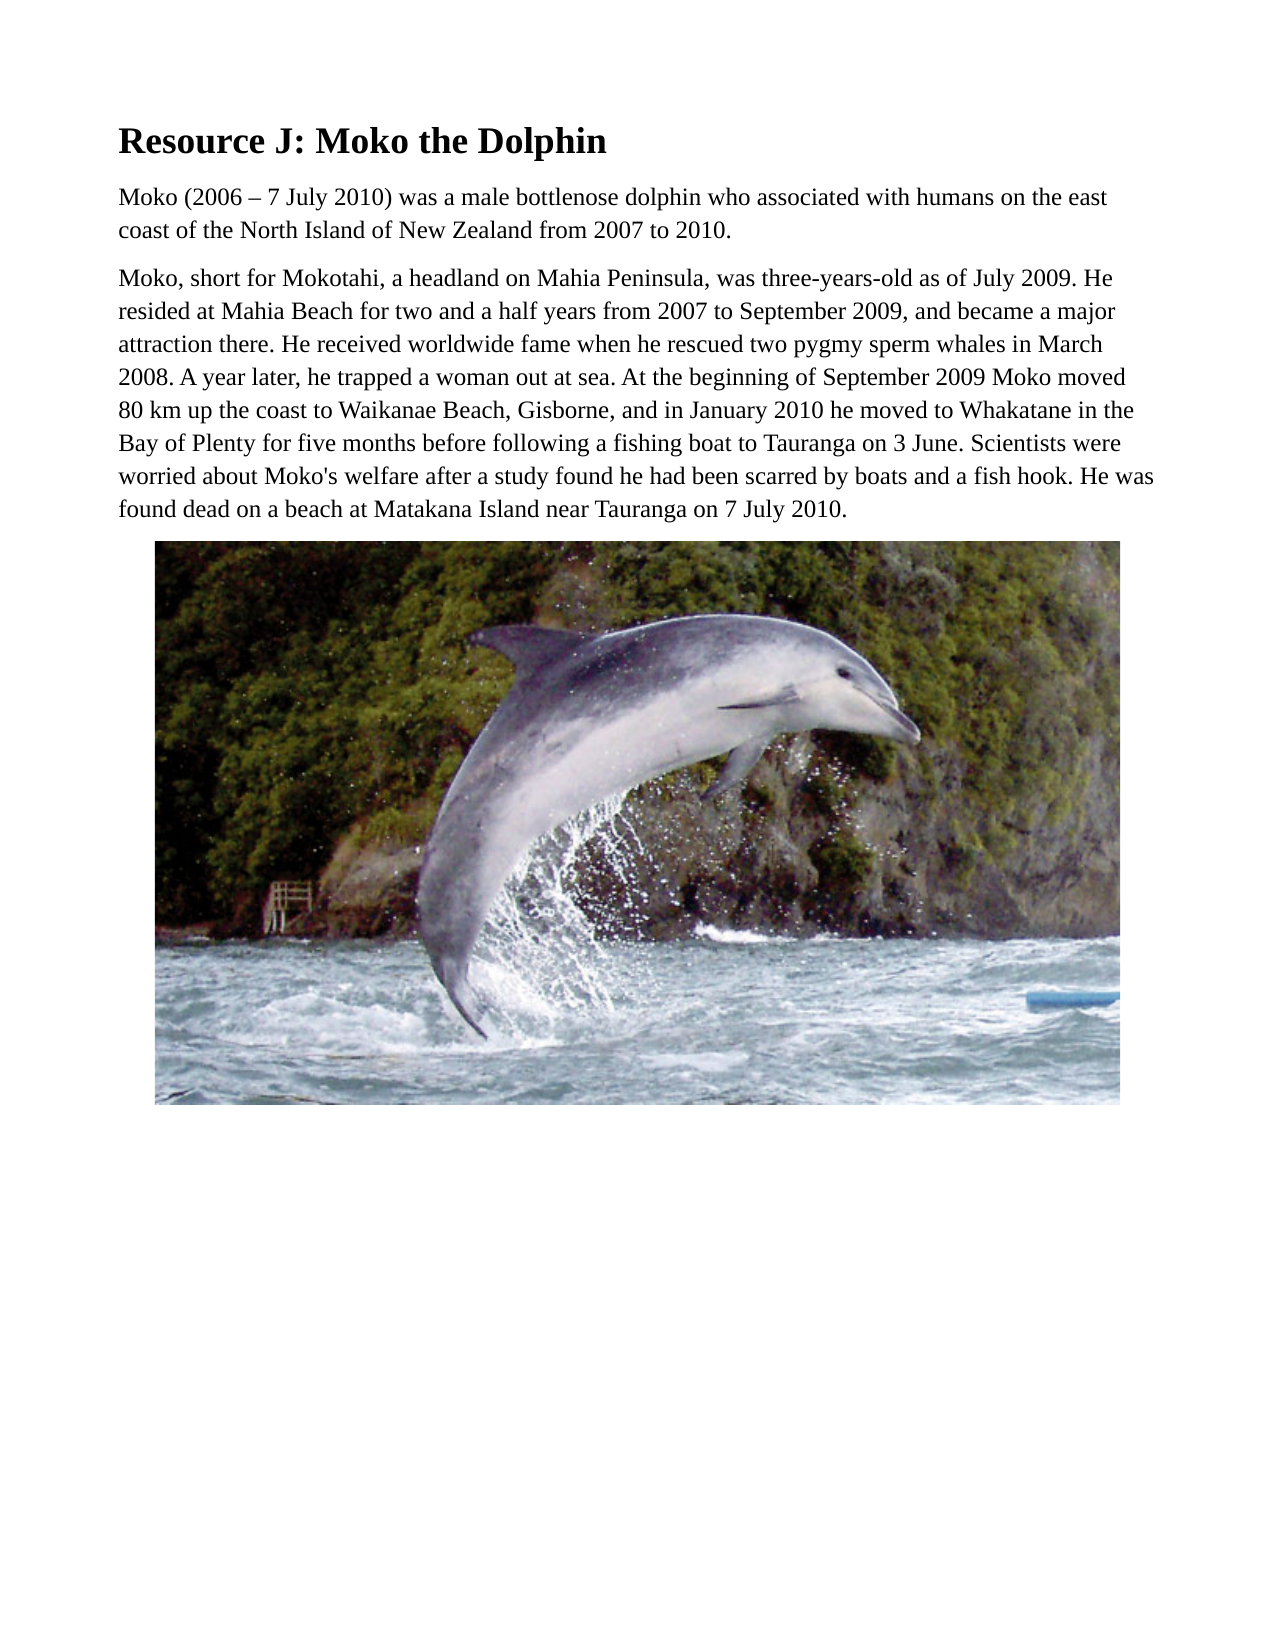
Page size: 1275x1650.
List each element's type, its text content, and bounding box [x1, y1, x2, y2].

text Moko, short for Mokotahi, a headland on Mahia Peninsula, was three-years-old as of July 2009. He resided at Mahia Beach for two and a half years from 2007 to September 2009, and became a major attraction there. He received worldwide fame when he rescued two pygmy sperm whales in March 2008. A year later, he trapped a woman out at sea. At the beginning of September 2009 Moko moved 80 km up the coast to Waikanae Beach, Gisborne, and in January 2010 he moved to Whakatane in the Bay of Plenty for five months before following a fishing boat to Tauranga on 3 June. Scientists were worried about Moko's welfare after a study found he had been scarred by boats and a fish hook. He was found dead on a beach at Matakana Island near Tauranga on 7 July 2010. [118, 263, 1157, 523]
picture [154, 541, 1121, 1105]
text Resource J: Moko the Dolphin [118, 118, 1157, 161]
text Moko (2006 – 7 July 2010) was a male bottlenose dolphin who associated with humans on the east coast of the North Island of New Zealand from 2007 to 2010. [118, 182, 1157, 244]
